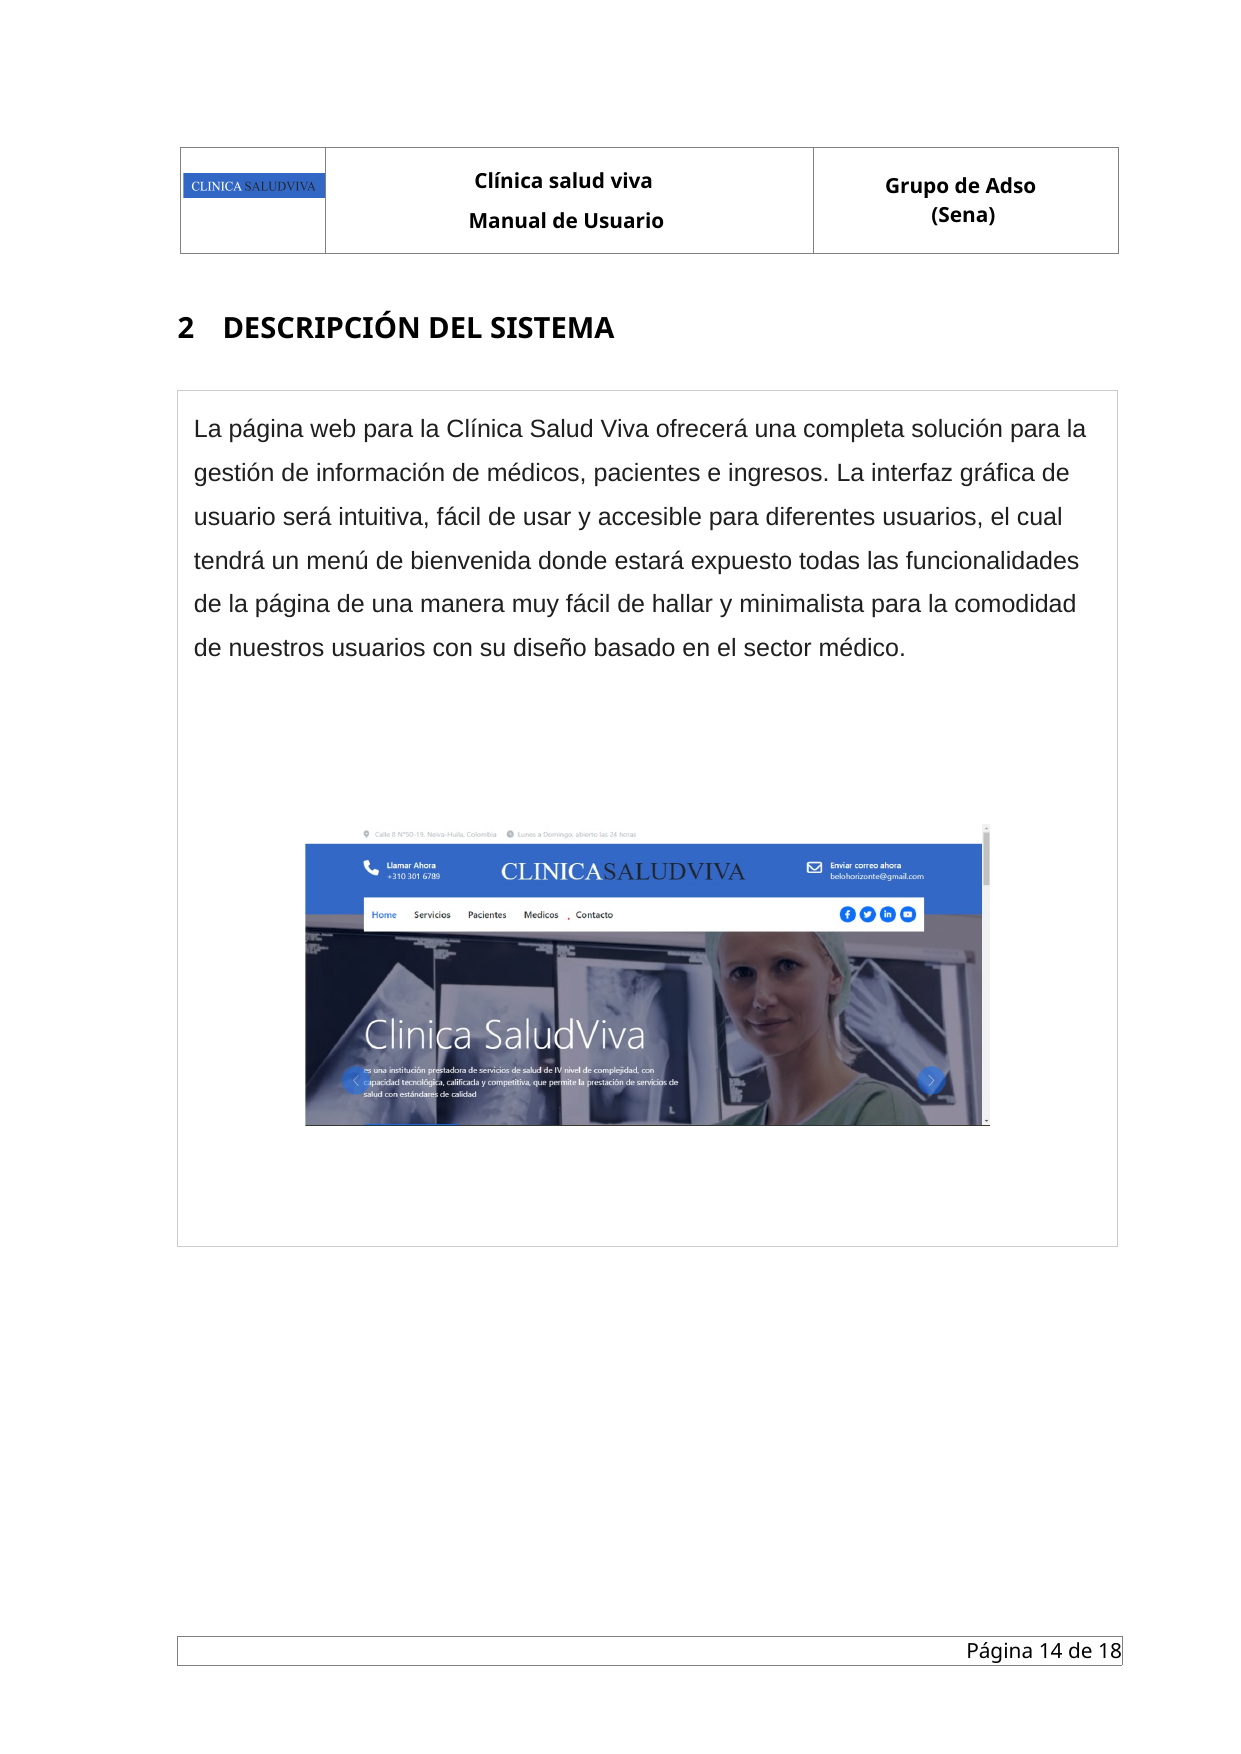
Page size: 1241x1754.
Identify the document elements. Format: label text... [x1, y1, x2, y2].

subtitle DESCRIPCIÓN DEL SISTEMA [177, 307, 1122, 347]
text La página web para la Clínica Salud Viva ofrecerá una completa solución para la gestión de información de médicos, pacientes e ingresos. La interfaz gráfica de usuario será intuitiva, fácil de usar y accesible para diferentes usuarios, el cual tendrá un menú de bienvenida donde estará expuesto todas las funcionalidades de la página de una manera muy fácil de hallar y minimalista para la comodidad de nuestros usuarios con su diseño basado en el sector médico. [194, 399, 1101, 662]
